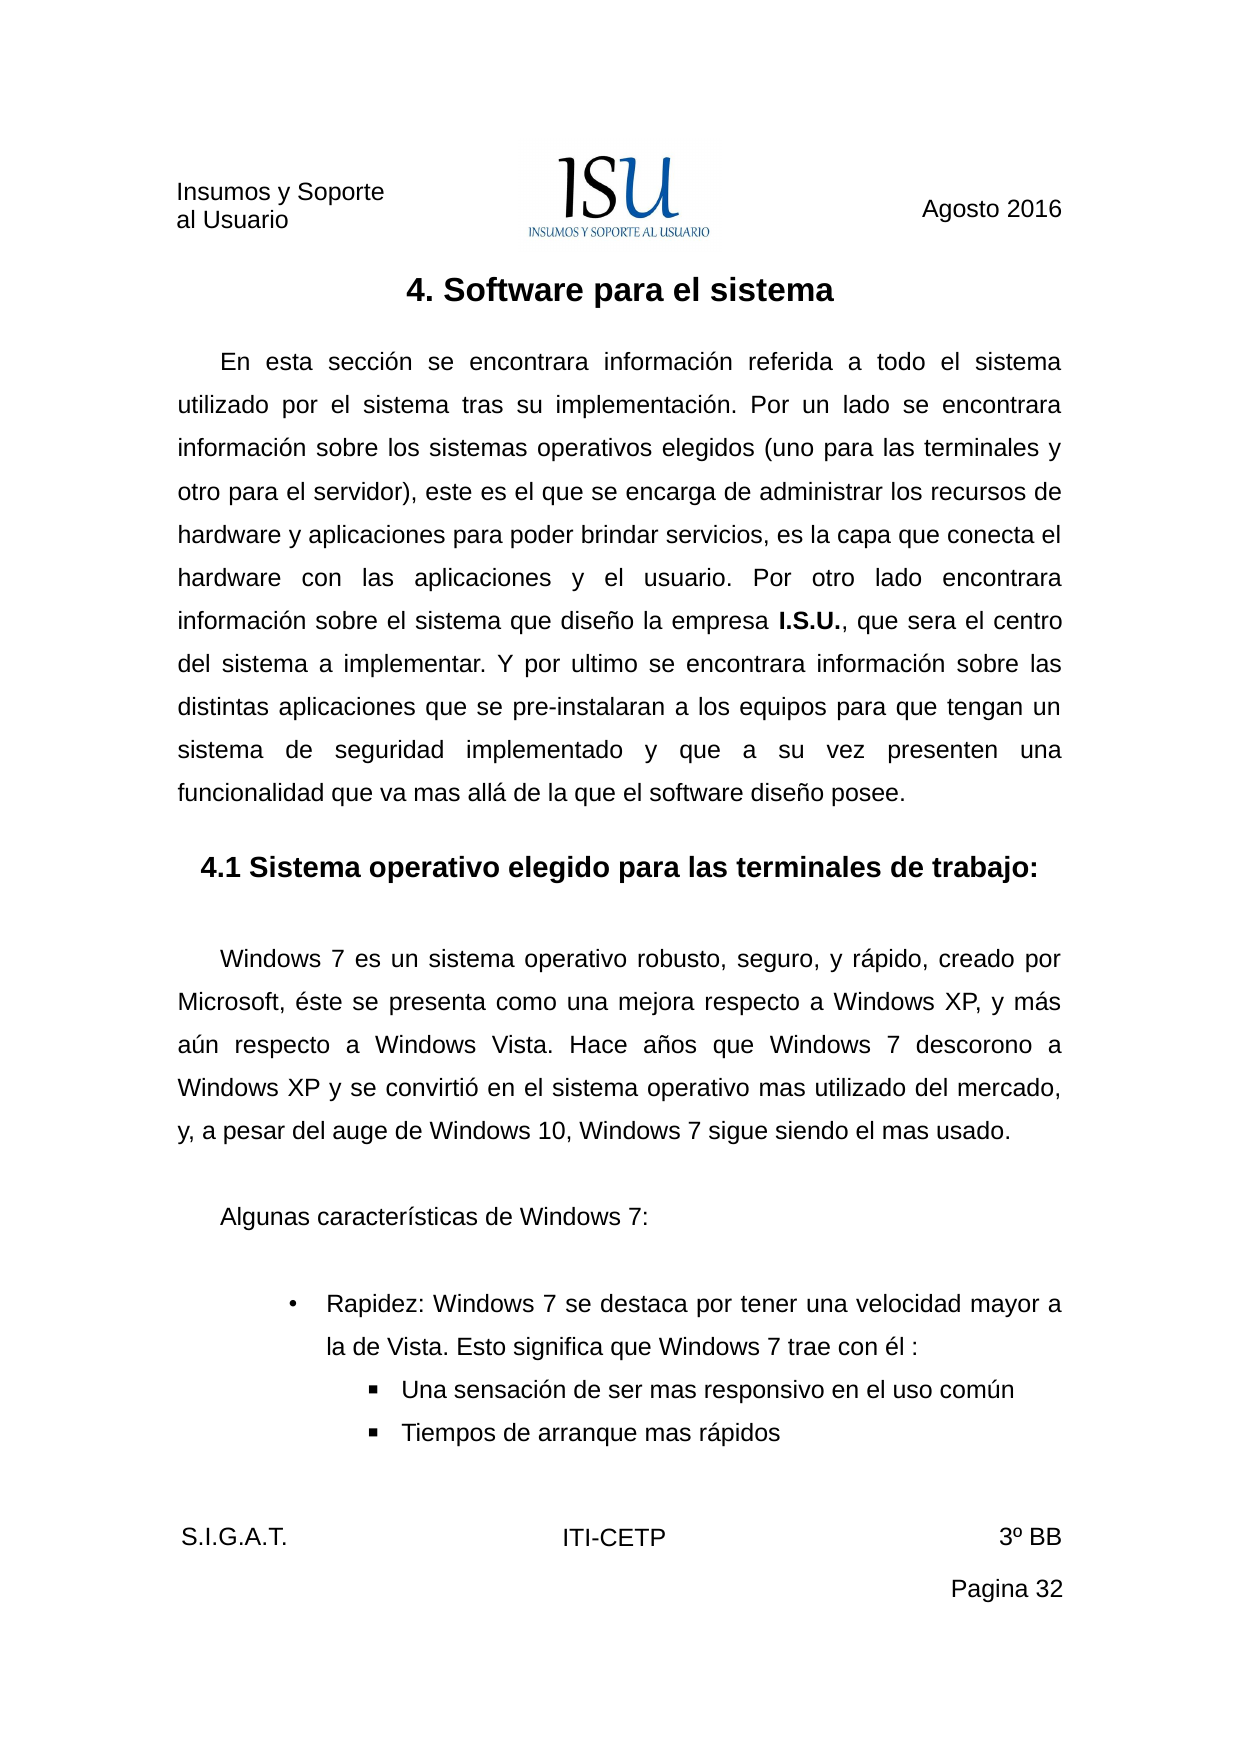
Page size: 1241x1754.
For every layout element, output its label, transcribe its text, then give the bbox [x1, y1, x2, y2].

picture [517, 138, 723, 252]
text Windows 7 es un sistema operativo robusto, seguro, y rápido, creado por Microsoft, éste se presenta como una mejora respecto a Windows XP, y más aún respecto a Windows Vista. Hace años que Windows 7 descorono a Windows XP y se convirtió en el sistema operativo mas utilizado del mercado, y, a pesar del auge de Windows 10, Windows 7 sigue siendo el mas usado. [177, 944, 1063, 1145]
list Tiempos de arranque mas rápidos [363, 1418, 1063, 1447]
text 4. Software para el sistema [177, 270, 1063, 309]
list Una sensación de ser mas responsivo en el uso común [363, 1375, 1063, 1404]
list Rapidez: Windows 7 se destaca por tener una velocidad mayor a la de Vista. Esto significa que Windows 7 trae con él : [288, 1289, 1063, 1361]
text 4.1 Sistema operativo elegido para las terminales de trabajo: [177, 850, 1063, 884]
text Algunas características de Windows 7: [177, 1202, 1063, 1231]
text En esta sección se encontrara información referida a todo el sistema utilizado por el sistema tras su implementación. Por un lado se encontrara información sobre los sistemas operativos elegidos (uno para las terminales y otro para el servidor), este es el que se encarga de administrar los recursos de hardware y aplicaciones para poder brindar servicios, es la capa que conecta el hardware con las aplicaciones y el usuario. Por otro lado encontrara información sobre el sistema que diseño la empresa I.S.U., que sera el centro del sistema a implementar. Y por ultimo se encontrara información sobre las distintas aplicaciones que se pre-instalaran a los equipos para que tengan un sistema de seguridad implementado y que a su vez presenten una funcionalidad que va mas allá de la que el software diseño posee. [177, 347, 1063, 807]
